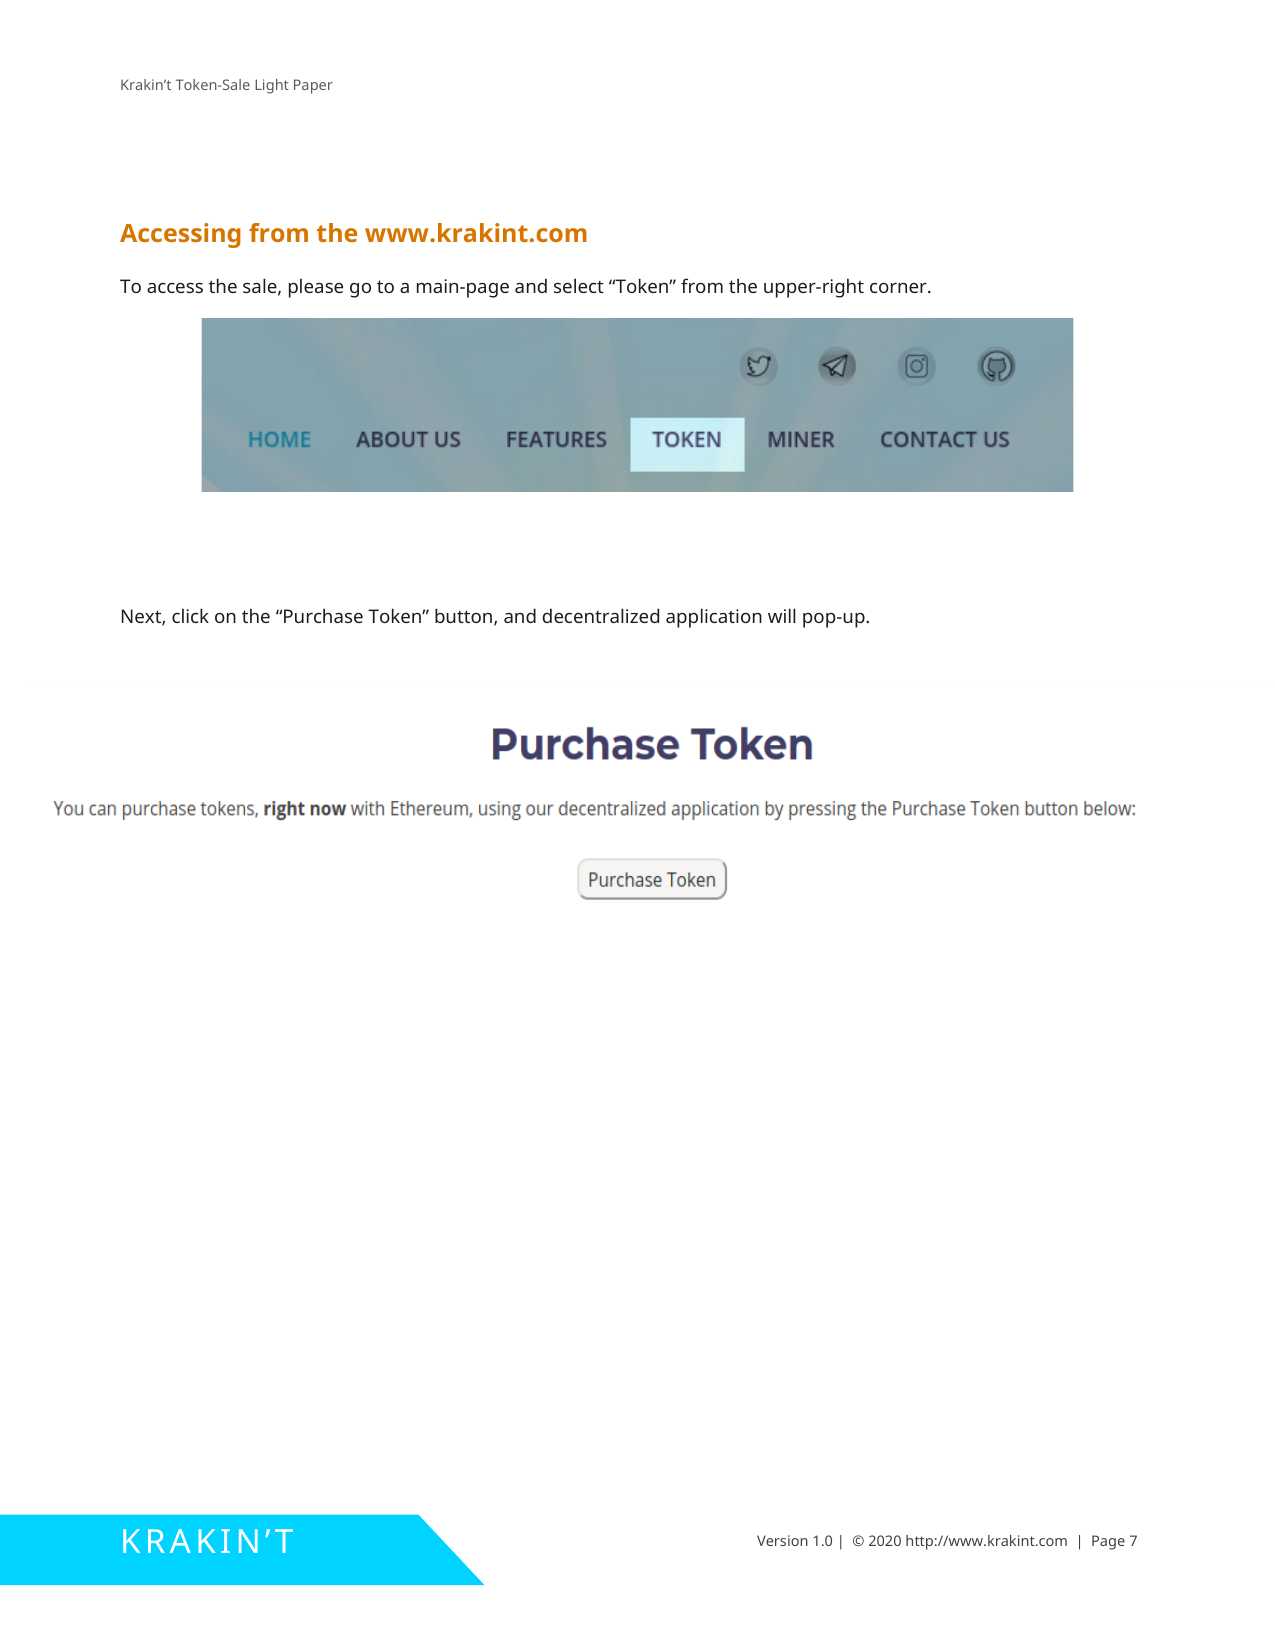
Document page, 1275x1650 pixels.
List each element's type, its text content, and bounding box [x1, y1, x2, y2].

picture [25, 682, 1275, 932]
text Next, click on the “Purchase Token” button, and decentralized application will pop-up. [120, 603, 1155, 629]
picture [201, 318, 1074, 492]
text To access the sale, please go to a main-page and select “Token” from the upper-right corner. [120, 273, 1155, 298]
subtitle Accessing from the www.krakint.com [120, 216, 1155, 250]
